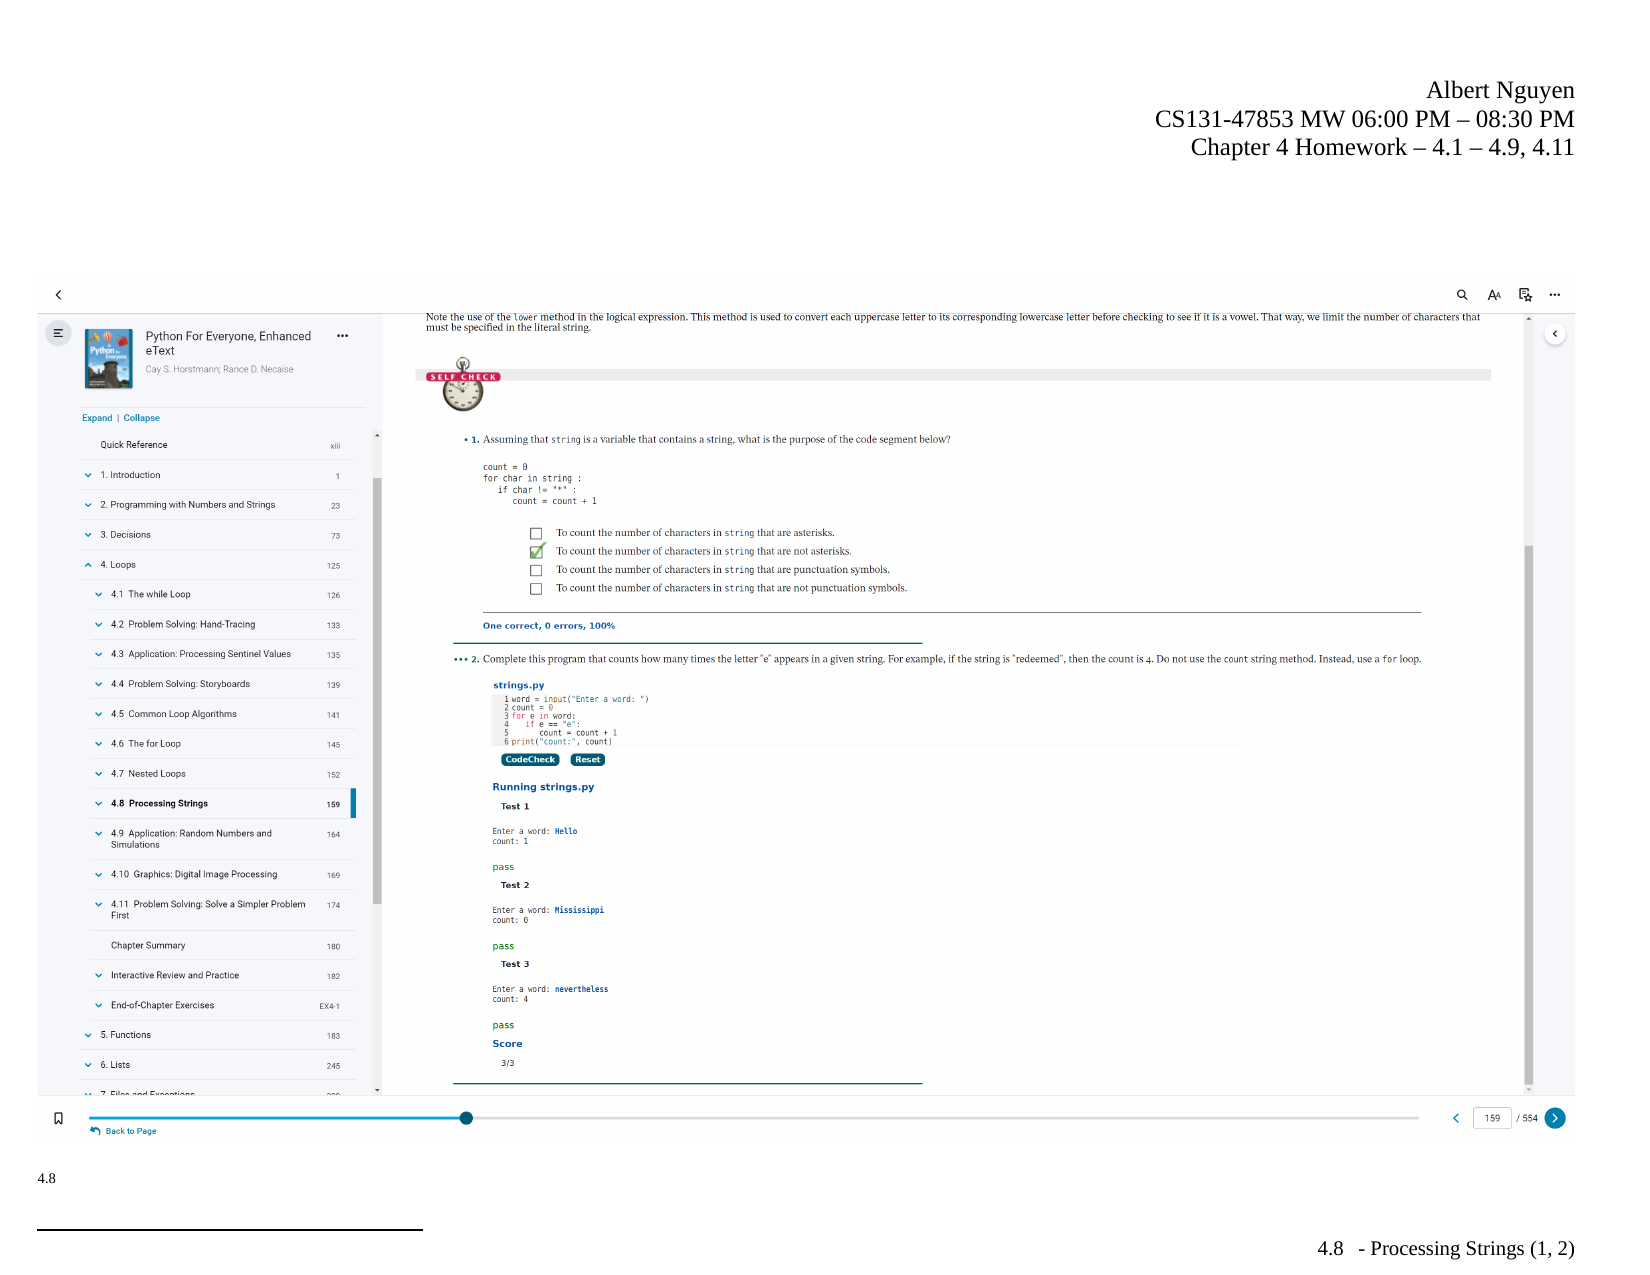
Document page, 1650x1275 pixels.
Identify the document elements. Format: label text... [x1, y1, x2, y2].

text - Processing Strings (1, 2) [37, 1236, 1575, 1260]
picture [37, 276, 1575, 1141]
